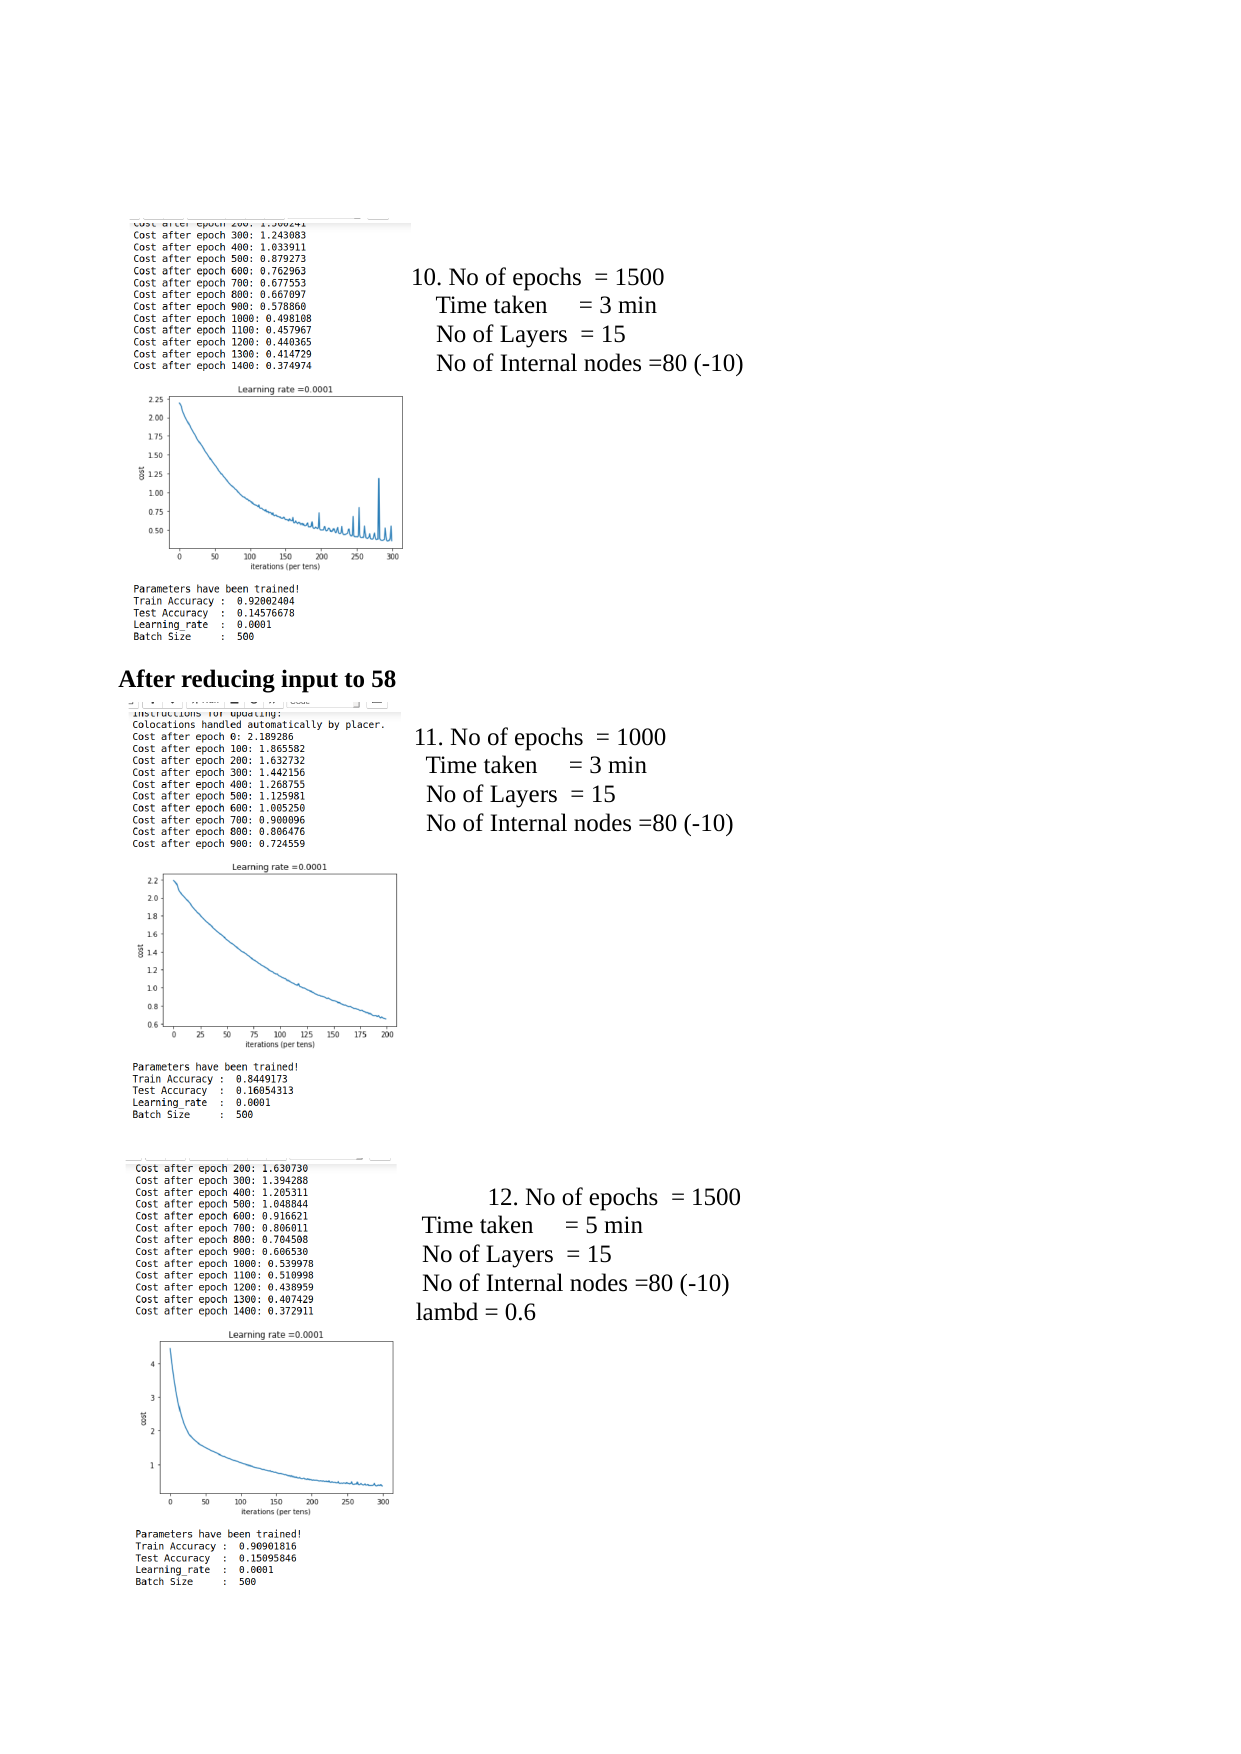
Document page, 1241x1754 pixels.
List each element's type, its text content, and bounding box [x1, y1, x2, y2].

text No of Layers = 15 [259, 779, 1122, 808]
text No of Layers = 15 [266, 319, 1122, 348]
text Time taken = 5 min [251, 1211, 1122, 1239]
text 11. No of epochs = 1000 [259, 722, 1122, 751]
text 12. No of epochs = 1500 [251, 1182, 1122, 1211]
text No of Internal nodes =80 (-10) [259, 808, 1122, 837]
picture [129, 218, 266, 644]
text lambd = 0.6 [251, 1297, 1122, 1326]
picture [128, 702, 259, 1126]
text No of Layers = 15 [251, 1239, 1122, 1268]
text No of Internal nodes =80 (-10) [266, 348, 1122, 377]
text No of Internal nodes =80 (-10) [251, 1268, 1122, 1297]
text Time taken = 3 min [259, 751, 1122, 779]
picture [125, 1158, 251, 1572]
text After reducing input to 58 [118, 664, 1122, 693]
text Time taken = 3 min [266, 291, 1122, 319]
text 10. No of epochs = 1500 [266, 262, 1122, 291]
